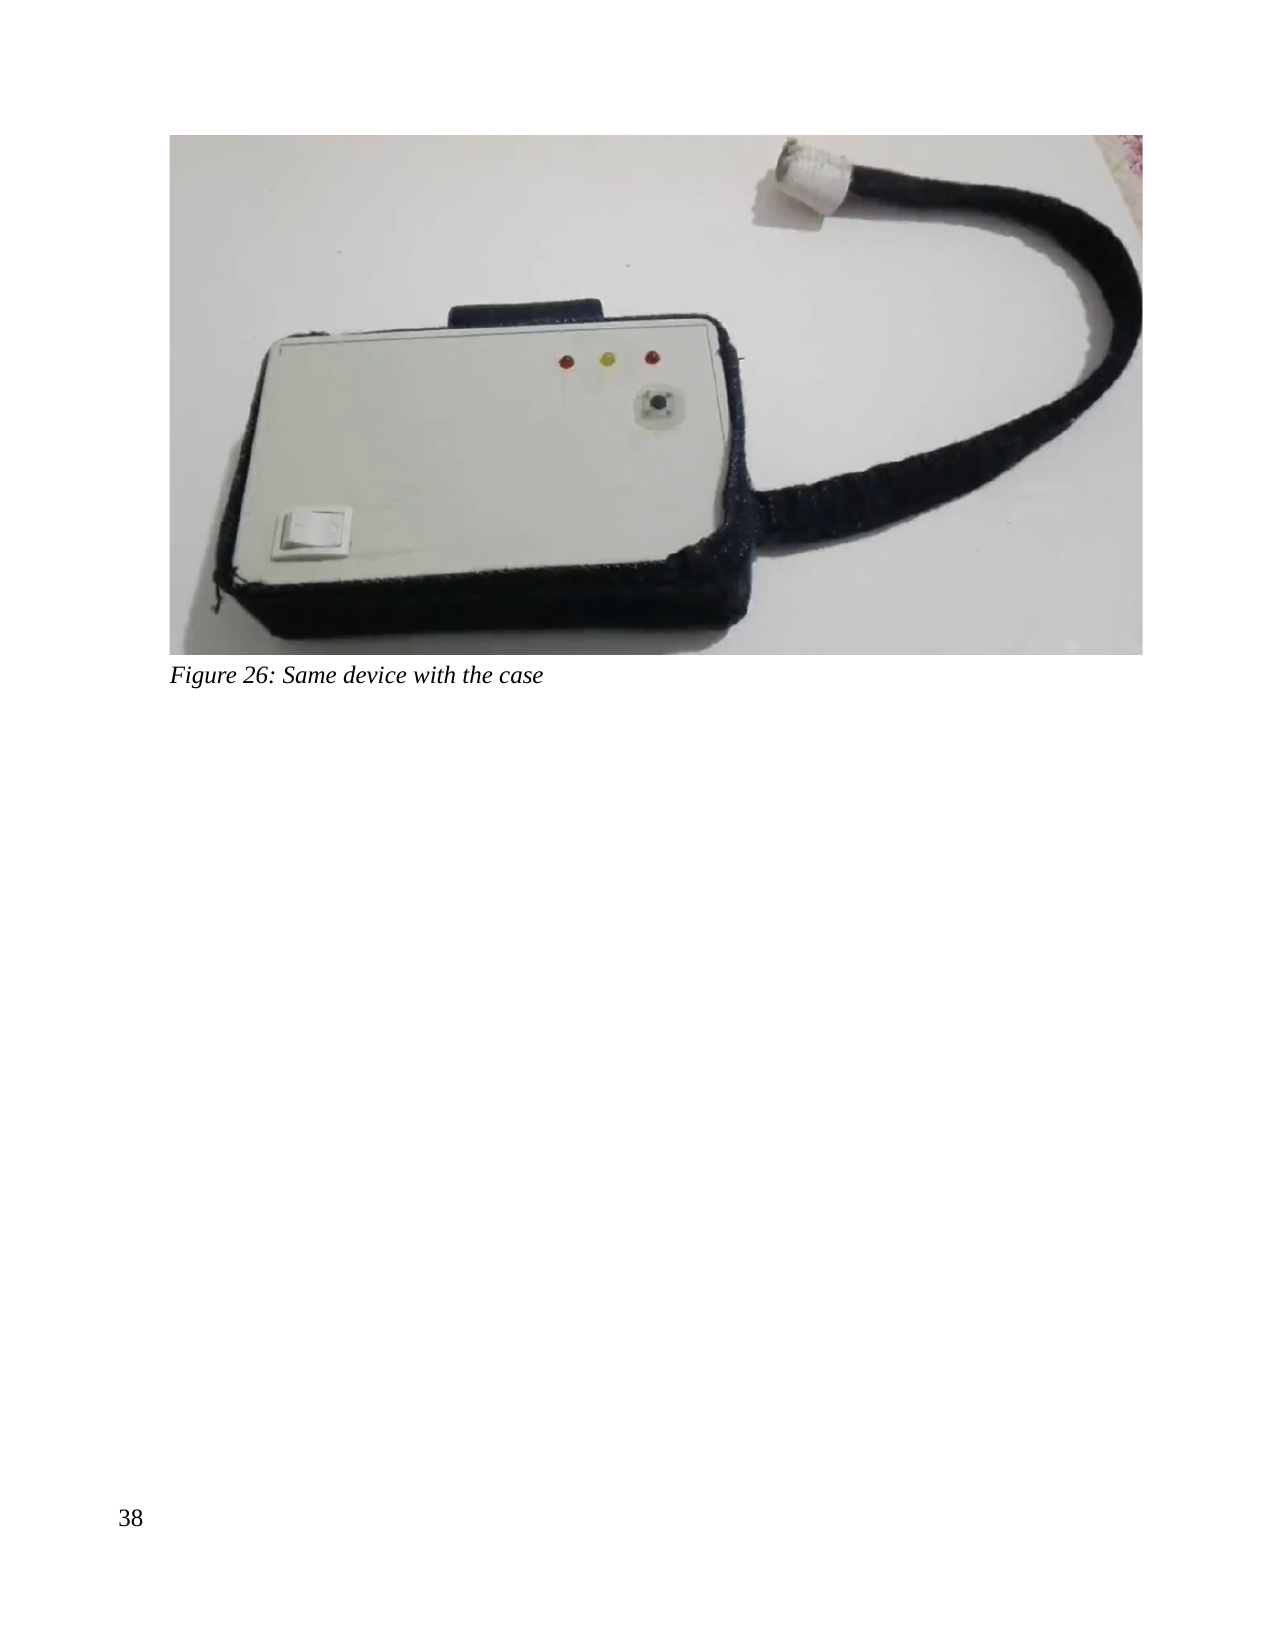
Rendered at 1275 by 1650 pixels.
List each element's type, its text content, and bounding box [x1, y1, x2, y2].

text Figure 26: Same device with the case [169, 655, 1143, 688]
picture [169, 135, 1143, 655]
